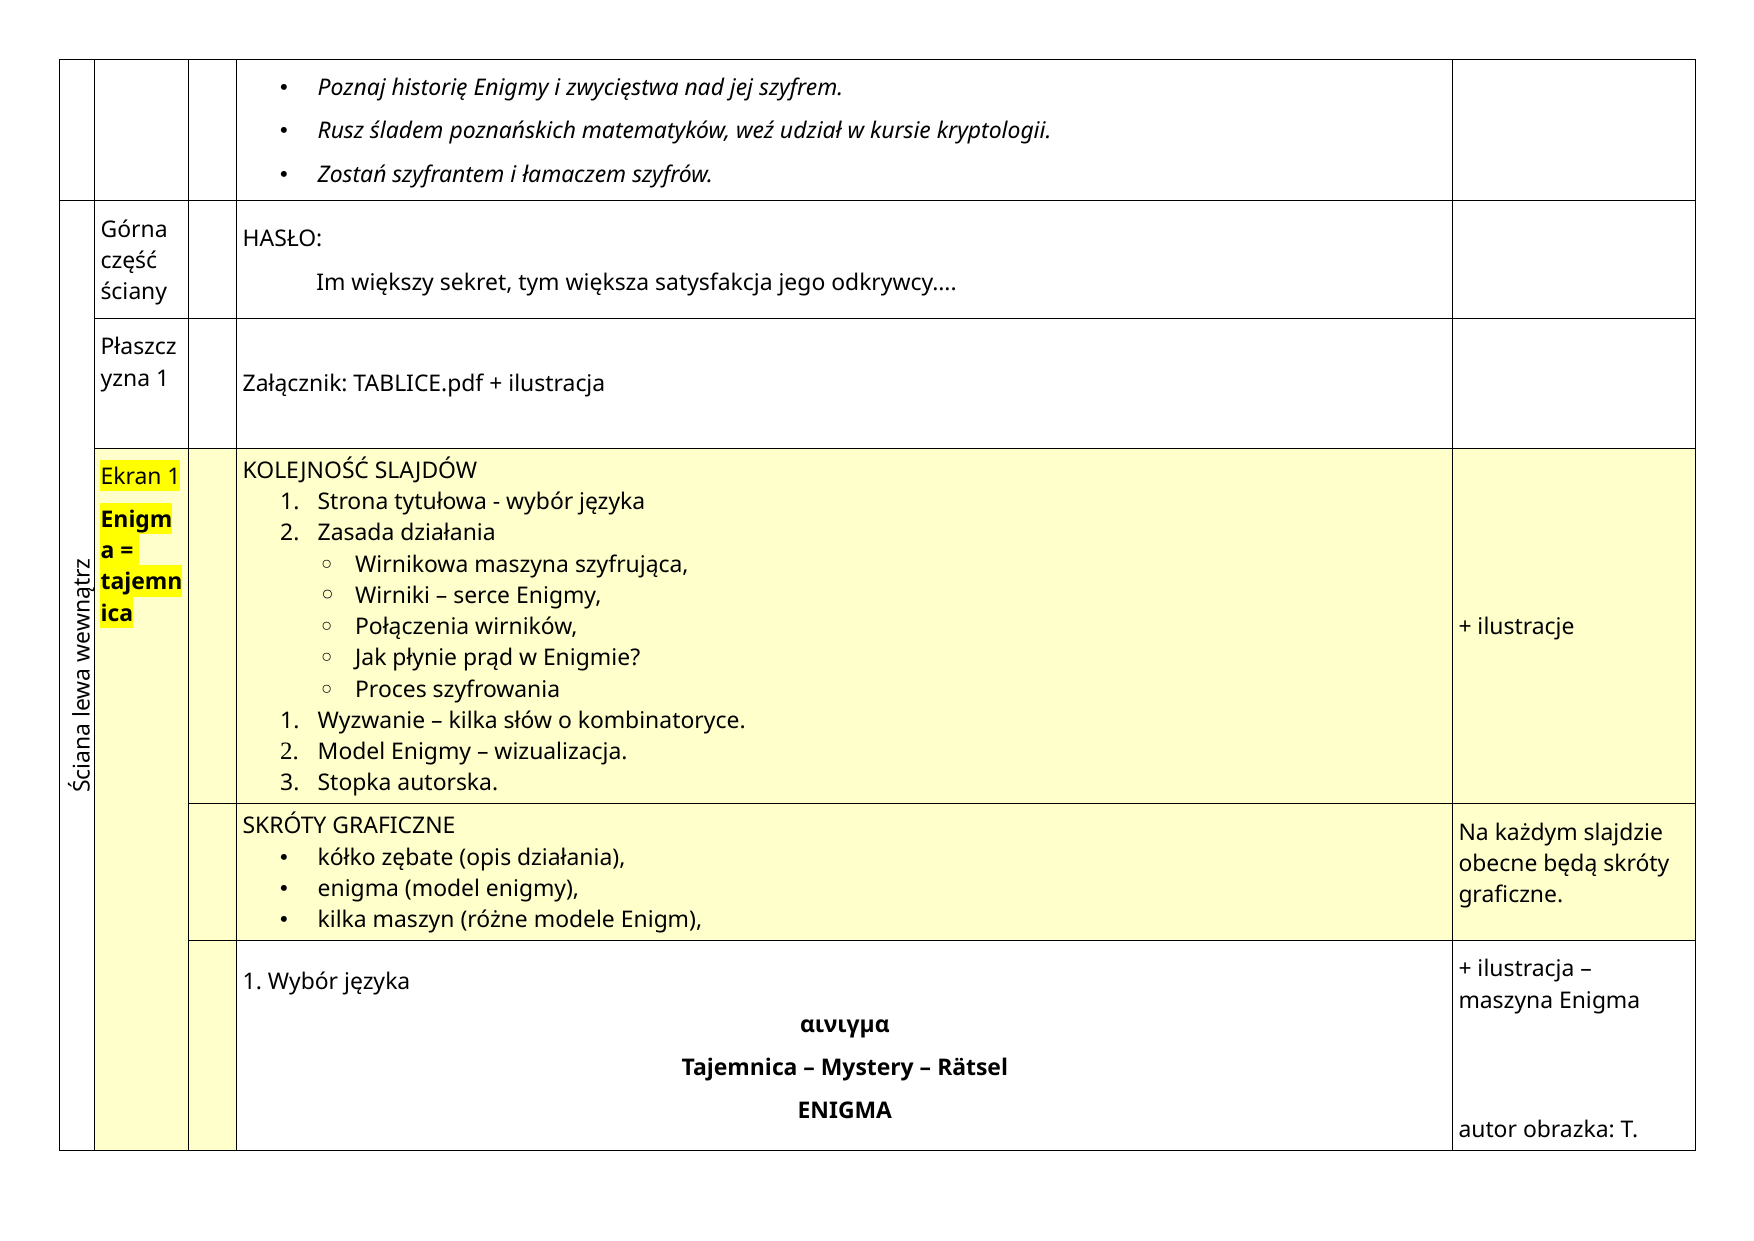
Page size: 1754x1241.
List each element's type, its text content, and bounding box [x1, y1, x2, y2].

table_cell Górna część ściany [95, 201, 188, 318]
table_cell Ekran 1 Enigma = tajemnica [95, 449, 188, 1150]
table_cell SKRÓTY GRAFICZNE kółko zębate (opis działania), enigma (model enigmy), kilka maszyn (różne modele Enigm), [237, 804, 1452, 940]
table_cell [1453, 319, 1695, 447]
table_cell [189, 60, 236, 200]
table_cell [189, 941, 236, 1150]
table_cell 1. Wybór języka αινιγμα Tajemnica – Mystery – Rätsel ENIGMA [237, 941, 1452, 1150]
table_cell Płaszczyzna 1 [95, 319, 188, 447]
table_cell [1453, 201, 1695, 318]
table_cell Ściana lewa wewnątrz [60, 201, 94, 1150]
table_cell Załącznik: TABLICE.pdf + ilustracja [237, 319, 1452, 447]
table_cell [95, 60, 188, 200]
table_cell HASŁO: Im większy sekret, tym większa satysfakcja jego odkrywcy…. [237, 201, 1452, 318]
table_cell + ilustracja – maszyna Enigma autor obrazka: T. [1453, 941, 1695, 1150]
table_cell + ilustracje [1453, 449, 1695, 803]
table_cell TEKST WPROWADZAJĄCY strzałka „Kierunek zwiedzania” Trzech matematyków – grafika popiersia Poznaj historię Enigmy i zwycięstwa nad jej szyfrem. Rusz śladem poznańskich matematyków, weź udział w kursie kryptologii. Zostań szyfrantem i łamaczem szyfrów. [237, 60, 1452, 200]
table_cell KOLEJNOŚĆ SLAJDÓW Strona tytułowa - wybór języka Zasada działania Wirnikowa maszyna szyfrująca, Wirniki – serce Enigmy, Połączenia wirników, Jak płynie prąd w Enigmie? Proces szyfrowania Wyzwanie – kilka słów o kombinatoryce. Model Enigmy – wizualizacja. Stopka autorska. [237, 449, 1452, 803]
table_cell Na każdym slajdzie obecne będą skróty graficzne. [1453, 804, 1695, 940]
table_cell [189, 319, 236, 447]
table_cell [1453, 60, 1695, 200]
table_cell [189, 201, 236, 318]
table_cell [189, 804, 236, 940]
table_cell [189, 449, 236, 803]
table_cell Przedsionek wewnątrz [60, 60, 94, 200]
